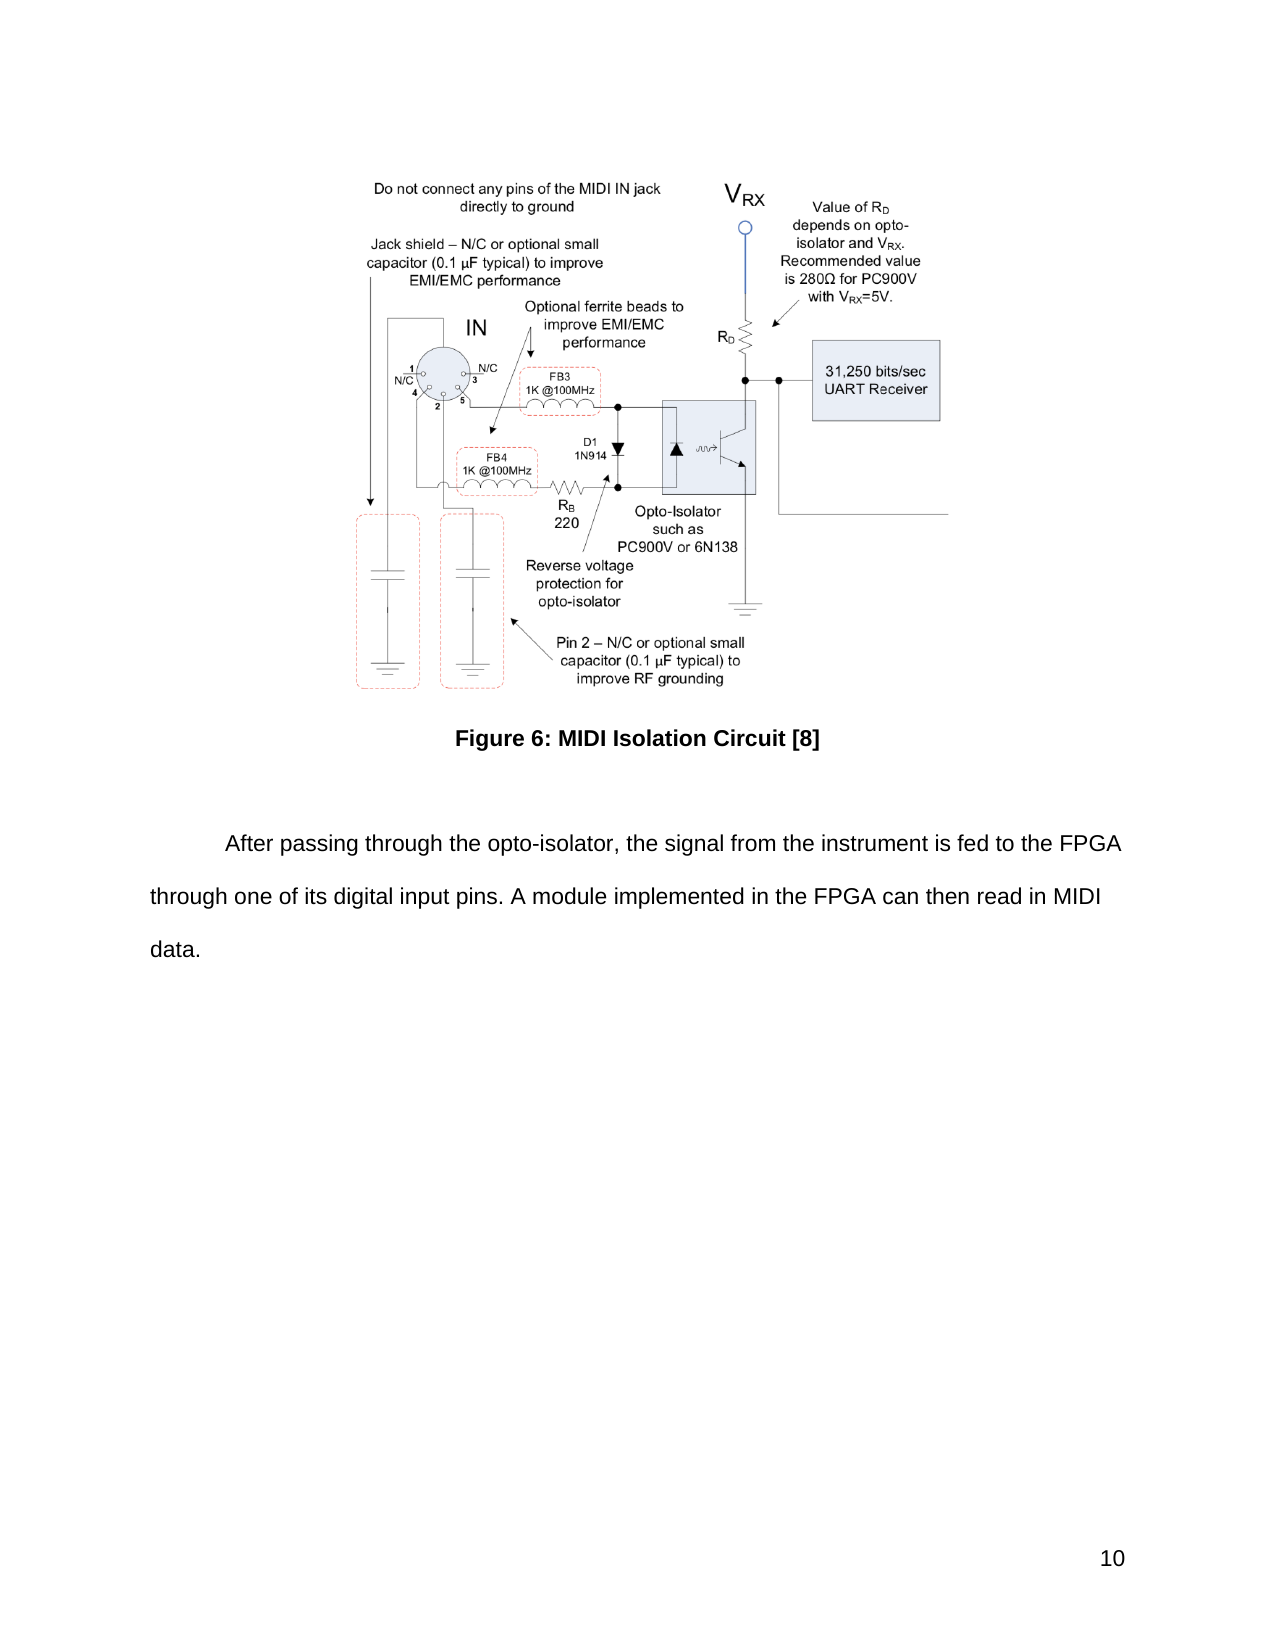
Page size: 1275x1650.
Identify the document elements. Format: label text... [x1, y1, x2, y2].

text Figure 6: MIDI Isolation Circuit [8] [150, 725, 1125, 751]
text After passing through the opto-isolator, the signal from the instrument is fed to the FPGA through one of its digital input pins. A module implemented in the FPGA can then read in MIDI data. [150, 830, 1125, 962]
